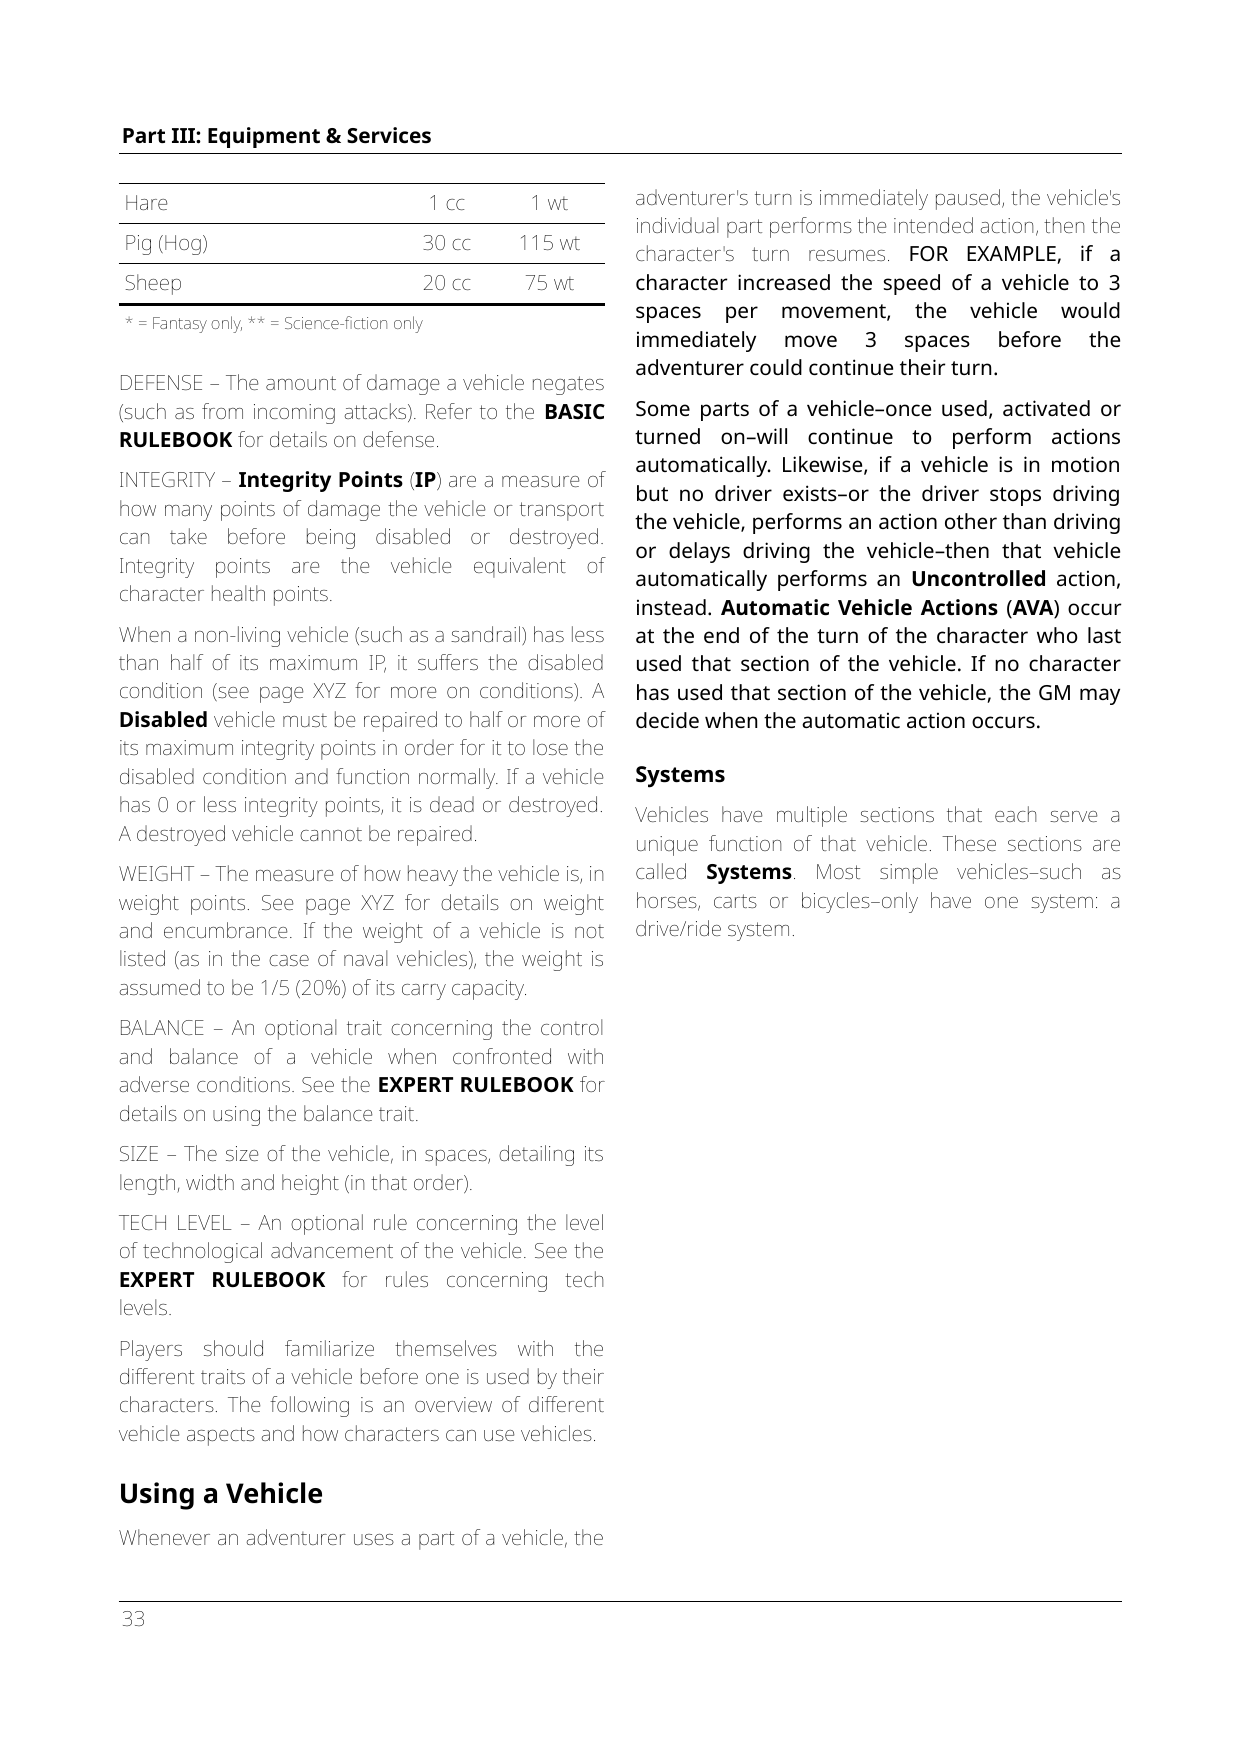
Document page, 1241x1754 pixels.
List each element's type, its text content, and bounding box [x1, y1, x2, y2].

text TECH LEVEL – An optional rule concerning the level of technological advancement of the vehicle. See the EXPERT RULEBOOK for rules concerning tech levels. [118, 1208, 605, 1322]
table_cell 20 cc [400, 264, 493, 303]
table_cell 75 wt [494, 264, 605, 303]
text When a non-living vehicle (such as a sandrail) has less than half of its maximum IP, it suffers the disabled condition (see page XYZ for more on conditions). A Disabled vehicle must be repaired to half or more of its maximum integrity points in order for it to lose the disabled condition and function normally. If a vehicle has 0 or less integrity points, it is dead or destroyed. A destroyed vehicle cannot be repaired. [118, 620, 605, 847]
text DEFENSE – The amount of damage a vehicle negates (such as from incoming attacks). Refer to the BASIC RULEBOOK for details on defense. [118, 340, 605, 454]
table_cell Hare [119, 184, 400, 223]
table_cell 115 wt [494, 224, 605, 263]
table_cell 1 wt [494, 184, 605, 223]
text SIZE – The size of the vehicle, in spaces, detailing its length, width and height (in that order). [118, 1139, 605, 1196]
table_cell 1 cc [400, 184, 493, 223]
text Whenever an adventurer uses a part of a vehicle, the [118, 1523, 605, 1552]
text WEIGHT – The measure of how heavy the vehicle is, in weight points. See page XYZ for details on weight and encumbrance. If the weight of a vehicle is not listed (as in the case of naval vehicles), the weight is assumed to be 1/5 (20%) of its carry capacity. [118, 859, 605, 1001]
subtitle Using a Vehicle [118, 1474, 605, 1511]
text INTEGRITY – Integrity Points (IP) are a measure of how many points of damage the vehicle or transport can take before being disabled or destroyed. Integrity points are the vehicle equivalent of character health points. [118, 466, 605, 608]
text Vehicles have multiple sections that each serve a unique function of that vehicle. These sections are called Systems. Most simple vehicles–such as horses, carts or bicycles–only have one system: a drive/ride system. [635, 801, 1122, 943]
text Some parts of a vehicle–once used, activated or turned on–will continue to perform actions automatically. Likewise, if a vehicle is in motion but no driver exists–or the driver stops driving the vehicle, performs an action other than driving or delays driving the vehicle–then that vehicle automatically performs an Uncontrolled action, instead. Automatic Vehicle Actions (AVA) occur at the end of the turn of the character who last used that section of the vehicle. If no character has used that section of the vehicle, the GM may decide when the automatic action occurs. [635, 394, 1122, 735]
text adventurer's turn is immediately paused, the vehicle's individual part performs the intended action, then the character's turn resumes. FOR EXAMPLE, if a character increased the speed of a vehicle to 3 spaces per movement, the vehicle would immediately move 3 spaces before the adventurer could continue their turn. [635, 183, 1122, 382]
table_cell 30 cc [400, 224, 493, 263]
text BALANCE – An optional trait concerning the control and balance of a vehicle when confronted with adverse conditions. See the EXPERT RULEBOOK for details on using the balance trait. [118, 1013, 605, 1127]
table_cell Sheep [119, 264, 400, 303]
table_cell * = Fantasy only, ** = Science-fiction only [119, 306, 605, 340]
table_cell Pig (Hog) [119, 224, 400, 263]
text Systems [635, 759, 1122, 789]
text Players should familiarize themselves with the different traits of a vehicle before one is used by their characters. The following is an overview of different vehicle aspects and how characters can use vehicles. [118, 1334, 605, 1447]
